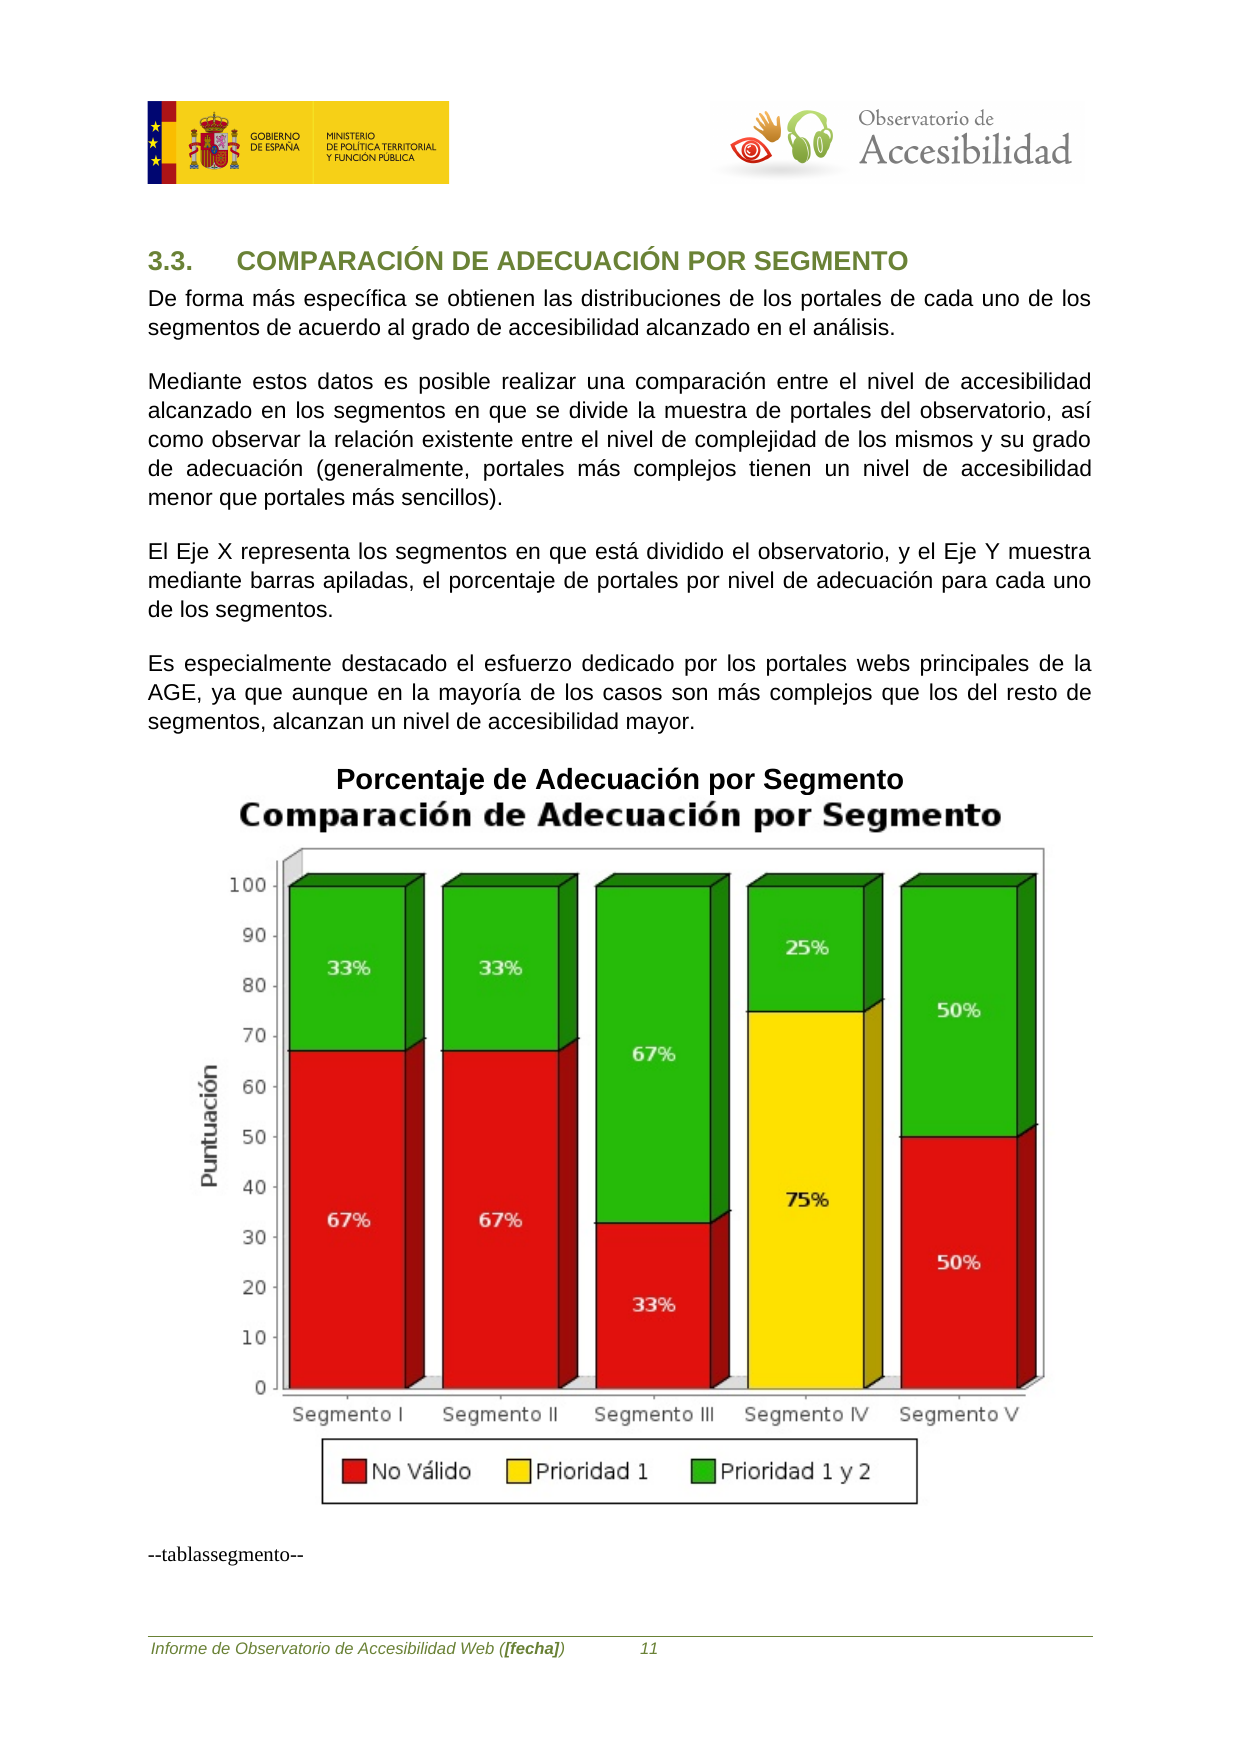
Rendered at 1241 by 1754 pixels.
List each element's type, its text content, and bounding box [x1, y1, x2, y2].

text Mediante estos datos es posible realizar una comparación entre el nivel de accesibilidad alcanzado en los segmentos en que se divide la muestra de portales del observatorio, así como observar la relación existente entre el nivel de complejidad de los mismos y su grado de adecuación (generalmente, portales más complejos tienen un nivel de accesibilidad menor que portales más sencillos). [148, 368, 1092, 510]
text De forma más específica se obtienen las distribuciones de los portales de cada uno de los segmentos de acuerdo al grado de accesibilidad alcanzado en el análisis. [148, 285, 1092, 341]
text --tablassegmento-- [148, 1542, 1092, 1566]
text El Eje X representa los segmentos en que está dividido el observatorio, y el Eje Y muestra mediante barras apiladas, el porcentaje de portales por nivel de adecuación para cada uno de los segmentos. [148, 538, 1092, 622]
picture [178, 795, 1062, 1506]
subtitle Comparación de adecuación por segmento [148, 245, 1092, 276]
text Es especialmente destacado el esfuerzo dedicado por los portales webs principales de la AGE, ya que aunque en la mayoría de los casos son más complejos que los del resto de segmentos, alcanzan un nivel de accesibilidad mayor. [148, 650, 1092, 734]
text Porcentaje de Adecuación por Segmento [148, 762, 1092, 795]
picture [710, 101, 1086, 184]
picture [147, 101, 450, 184]
